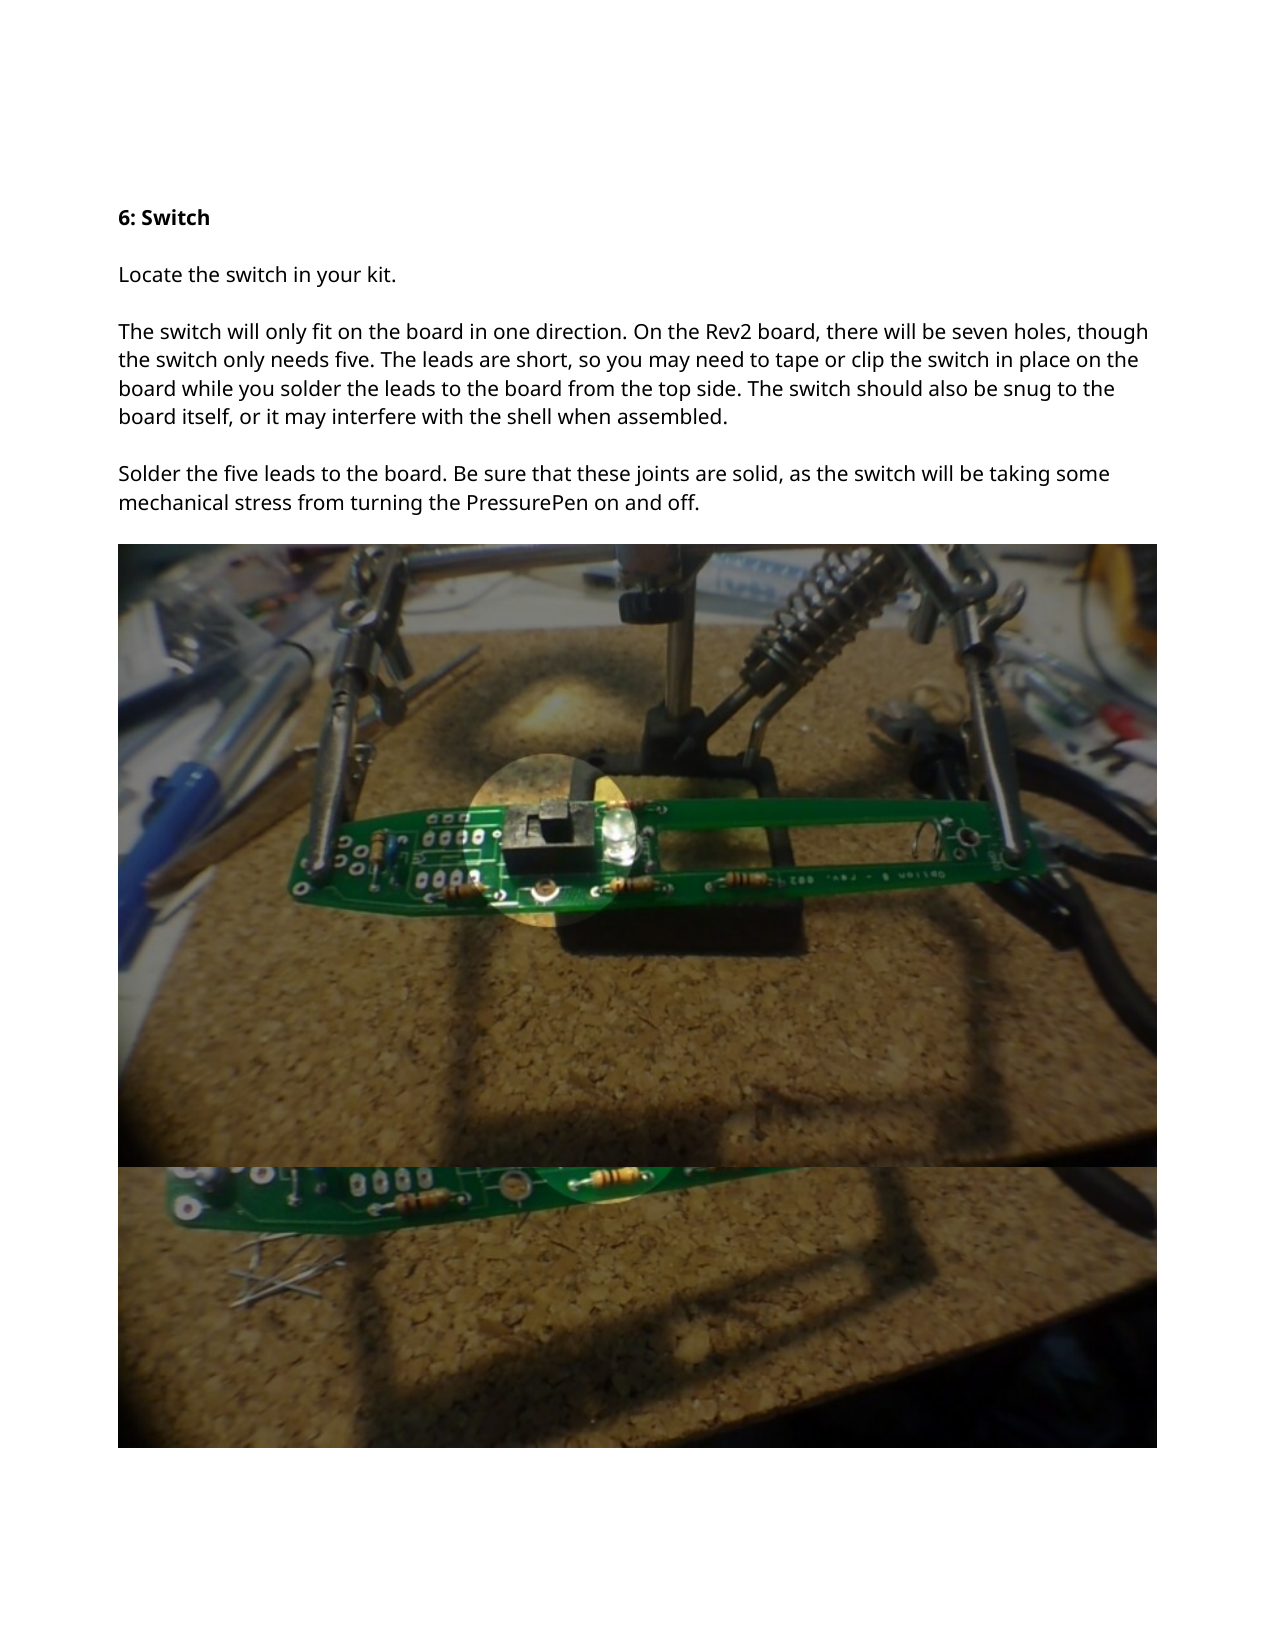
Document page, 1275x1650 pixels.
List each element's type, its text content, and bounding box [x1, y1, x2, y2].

text 6: Switch [118, 203, 1157, 232]
picture [118, 544, 1157, 1448]
text Solder the five leads to the board. Be sure that these joints are solid, as the switch will be taking some mechanical stress from turning the PressurePen on and off. [118, 459, 1157, 516]
text The switch will only fit on the board in one direction. On the Rev2 board, there will be seven holes, though the switch only needs five. The leads are short, so you may need to tape or clip the switch in place on the board while you solder the leads to the board from the top side. The switch should also be snug to the board itself, or it may interfere with the shell when assembled. [118, 317, 1157, 431]
text Locate the switch in your kit. [118, 260, 1157, 289]
